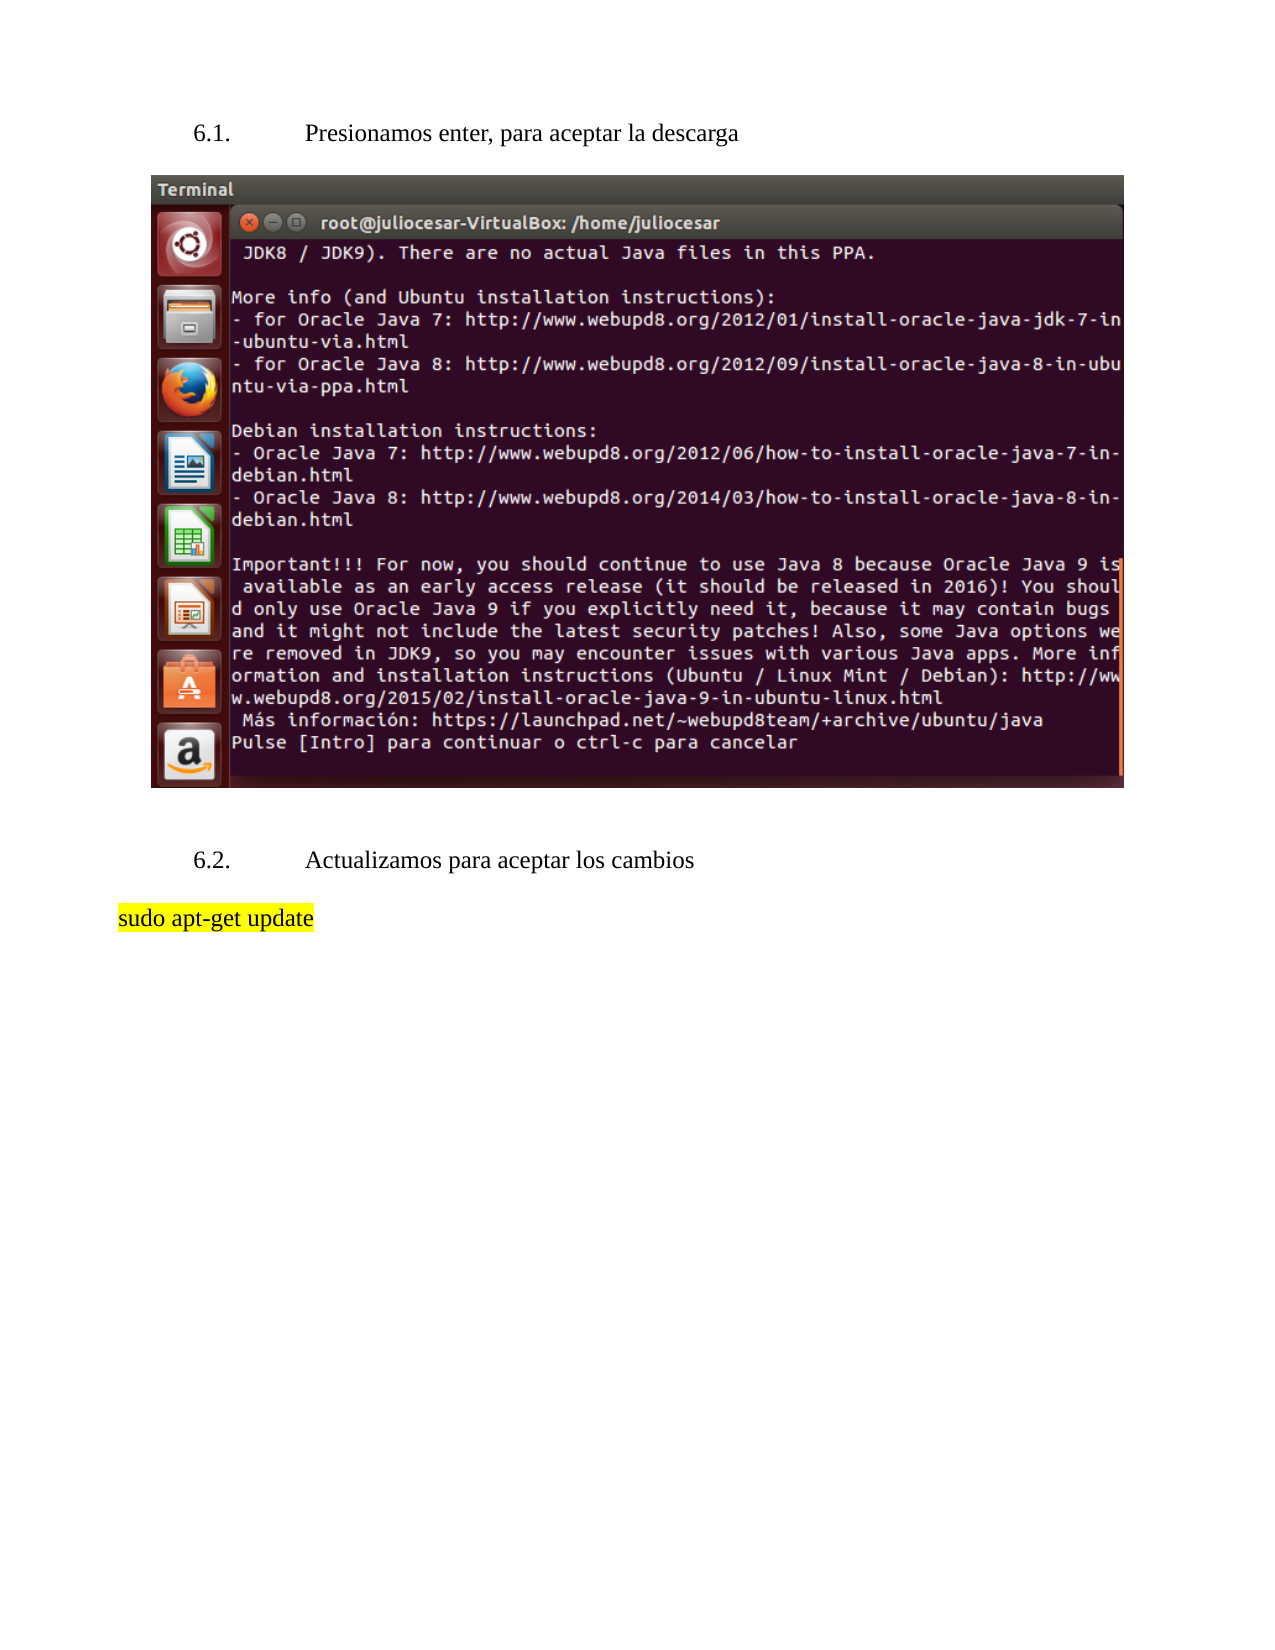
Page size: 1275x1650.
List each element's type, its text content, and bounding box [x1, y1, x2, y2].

list Actualizamos para aceptar los cambios [193, 845, 1157, 874]
list Presionamos enter, para aceptar la descarga [193, 118, 1157, 147]
picture [151, 175, 1124, 788]
text sudo apt-get update [118, 903, 1157, 932]
